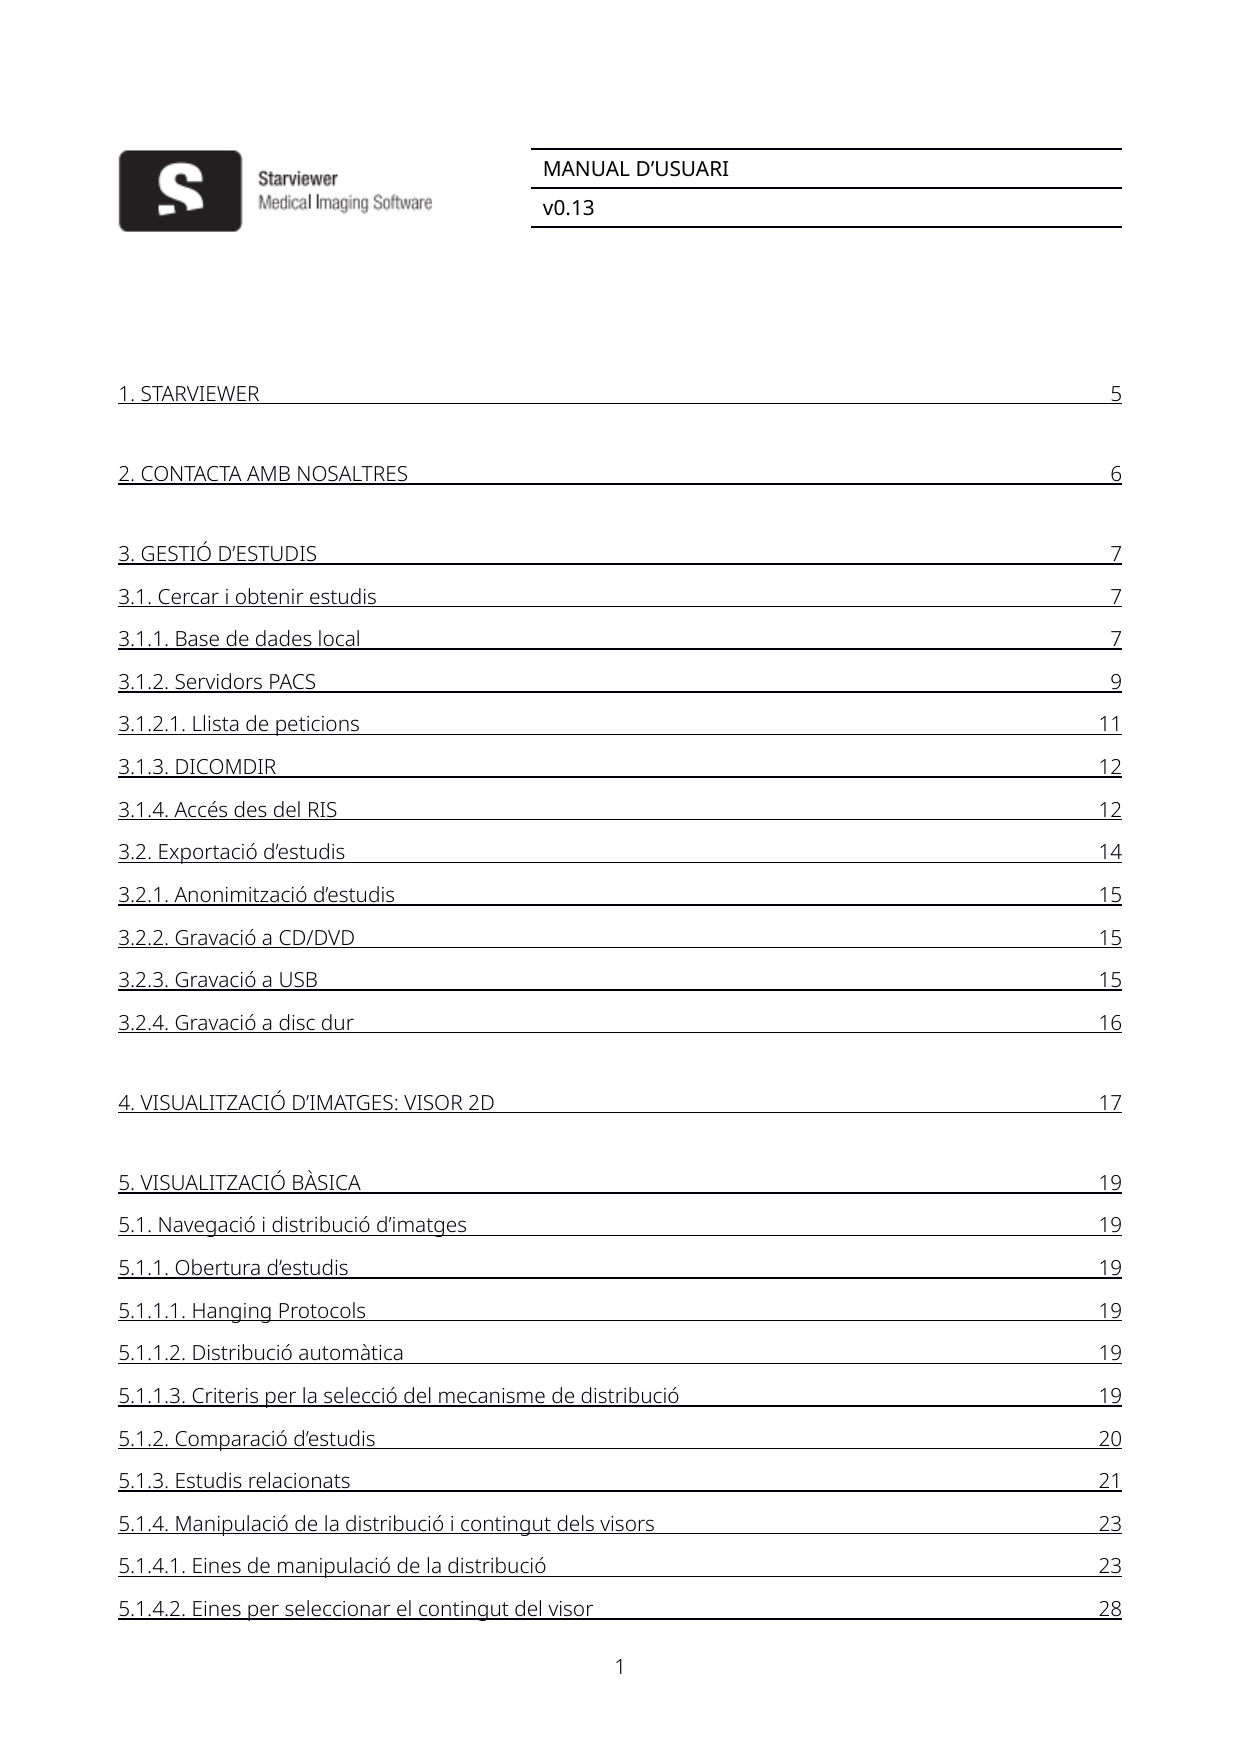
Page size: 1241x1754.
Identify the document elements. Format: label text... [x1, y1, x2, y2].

text 5.1.4.2. Eines per seleccionar el contingut del visor 28 [118, 1594, 1122, 1618]
text 3.2.4. Gravació a disc dur 16 [118, 1008, 1122, 1032]
text 5.1.1.2. Distribució automàtica 19 [118, 1338, 1122, 1363]
text 3. Gestió d’estudis 7 [118, 539, 1122, 563]
text 5.1. Navegació i distribució d’imatges 19 [118, 1211, 1122, 1235]
text 4. Visualització d’imatges: Visor 2D 17 [118, 1088, 1122, 1112]
text 5.1.4. Manipulació de la distribució i contingut dels visors 23 [118, 1509, 1122, 1533]
text 3.1.4. Accés des del RIS 12 [118, 795, 1122, 819]
text 5. Visualització Bàsica 19 [118, 1168, 1122, 1192]
text 5.1.4.1. Eines de manipulació de la distribució 23 [118, 1551, 1122, 1576]
text 3.2.2. Gravació a CD/DVD 15 [118, 923, 1122, 947]
text 3.2. Exportació d’estudis 14 [118, 837, 1122, 862]
text 3.1.2. Servidors PACS 9 [118, 667, 1122, 691]
text 3.1.3. DICOMDIR 12 [118, 752, 1122, 776]
text 5.1.2. Comparació d’estudis 20 [118, 1424, 1122, 1448]
text 1. Starviewer 5 [118, 379, 1122, 403]
text 5.1.1. Obertura d’estudis 19 [118, 1253, 1122, 1277]
text 3.2.1. Anonimització d’estudis 15 [118, 880, 1122, 904]
text 3.1.2.1. Llista de peticions 11 [118, 709, 1122, 734]
text 3.1.1. Base de dades local 7 [118, 624, 1122, 648]
text 5.1.1.3. Criteris per la selecció del mecanisme de distribució 19 [118, 1381, 1122, 1405]
text 3.1. Cercar i obtenir estudis 7 [118, 582, 1122, 606]
text 3.2.3. Gravació a USB 15 [118, 965, 1122, 989]
text 5.1.1.1. Hanging Protocols 19 [118, 1296, 1122, 1320]
text 5.1.3. Estudis relacionats 21 [118, 1466, 1122, 1490]
text 2. Contacta amb nosaltres 6 [118, 459, 1122, 483]
